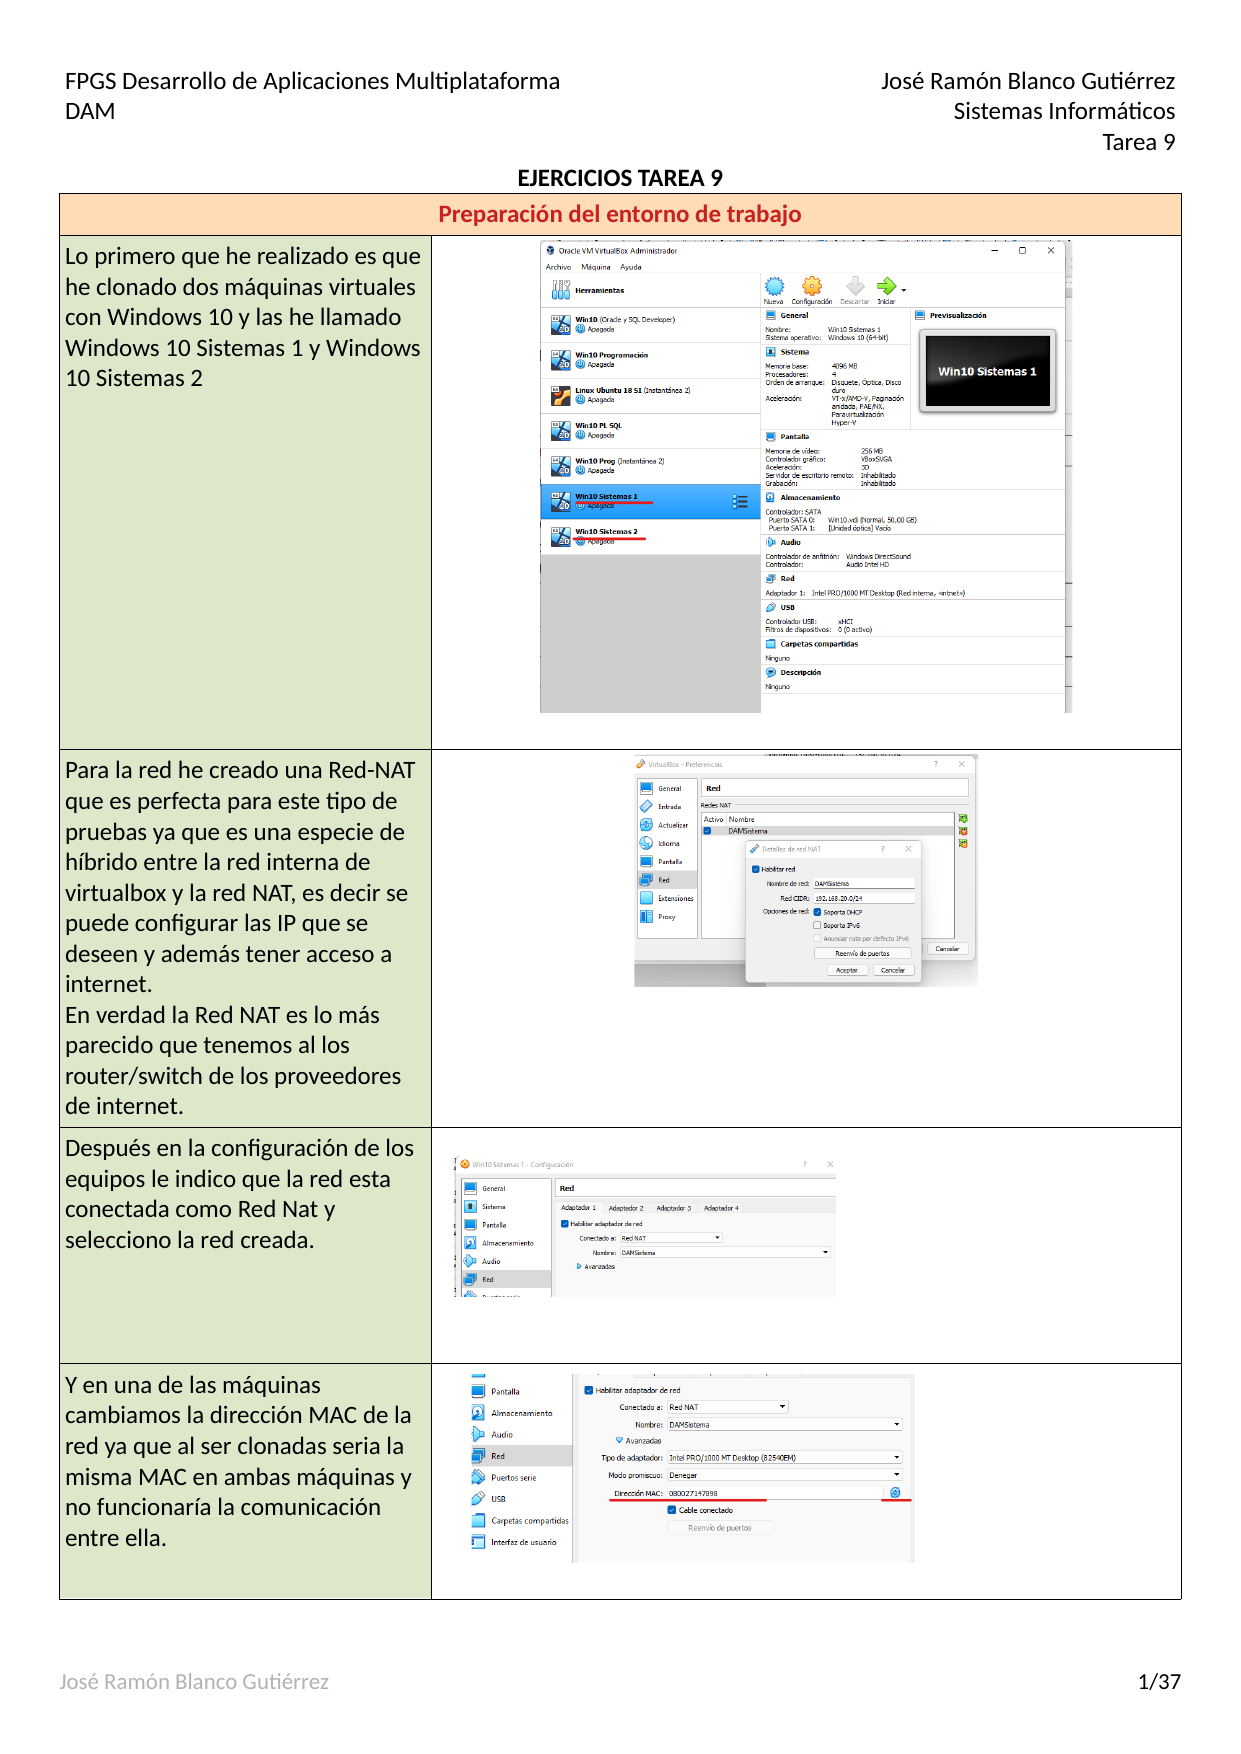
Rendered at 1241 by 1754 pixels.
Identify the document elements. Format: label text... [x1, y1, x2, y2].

table_cell [432, 1128, 1181, 1363]
table_cell Para la red he creado una Red-NAT que es perfecta para este tipo de pruebas ya que es una especie de híbrido entre la red interna de virtualbox y la red NAT, es decir se puede configurar las IP que se deseen y además tener acceso a internet. En verdad la Red NAT es lo más parecido que tenemos al los router/switch de los proveedores de internet. [60, 750, 431, 1127]
picture [540, 240, 1073, 713]
picture [634, 754, 979, 987]
table_header Preparación del entorno de trabajo [60, 194, 1181, 235]
picture [453, 1156, 837, 1297]
table_header José Ramón Blanco Gutiérrez Sistemas Informáticos Tarea 9 [620, 59, 1181, 162]
table_cell [432, 236, 1181, 749]
table_cell Y en una de las máquinas cambiamos la dirección MAC de la red ya que al ser clonadas seria la misma MAC en ambas máquinas y no funcionaría la comunicación entre ella. [60, 1364, 431, 1598]
table_header FPGS Desarrollo de Aplicaciones Multiplataforma DAM [59, 59, 620, 162]
table_cell [432, 1364, 1181, 1598]
picture [471, 1374, 915, 1563]
text EJERCICIOS TAREA 9 [59, 162, 1181, 193]
table_cell [432, 750, 1181, 1127]
table_cell Lo primero que he realizado es que he clonado dos máquinas virtuales con Windows 10 y las he llamado Windows 10 Sistemas 1 y Windows 10 Sistemas 2 [60, 236, 431, 749]
table_cell Después en la configuración de los equipos le indico que la red esta conectada como Red Nat y selecciono la red creada. [60, 1128, 431, 1363]
